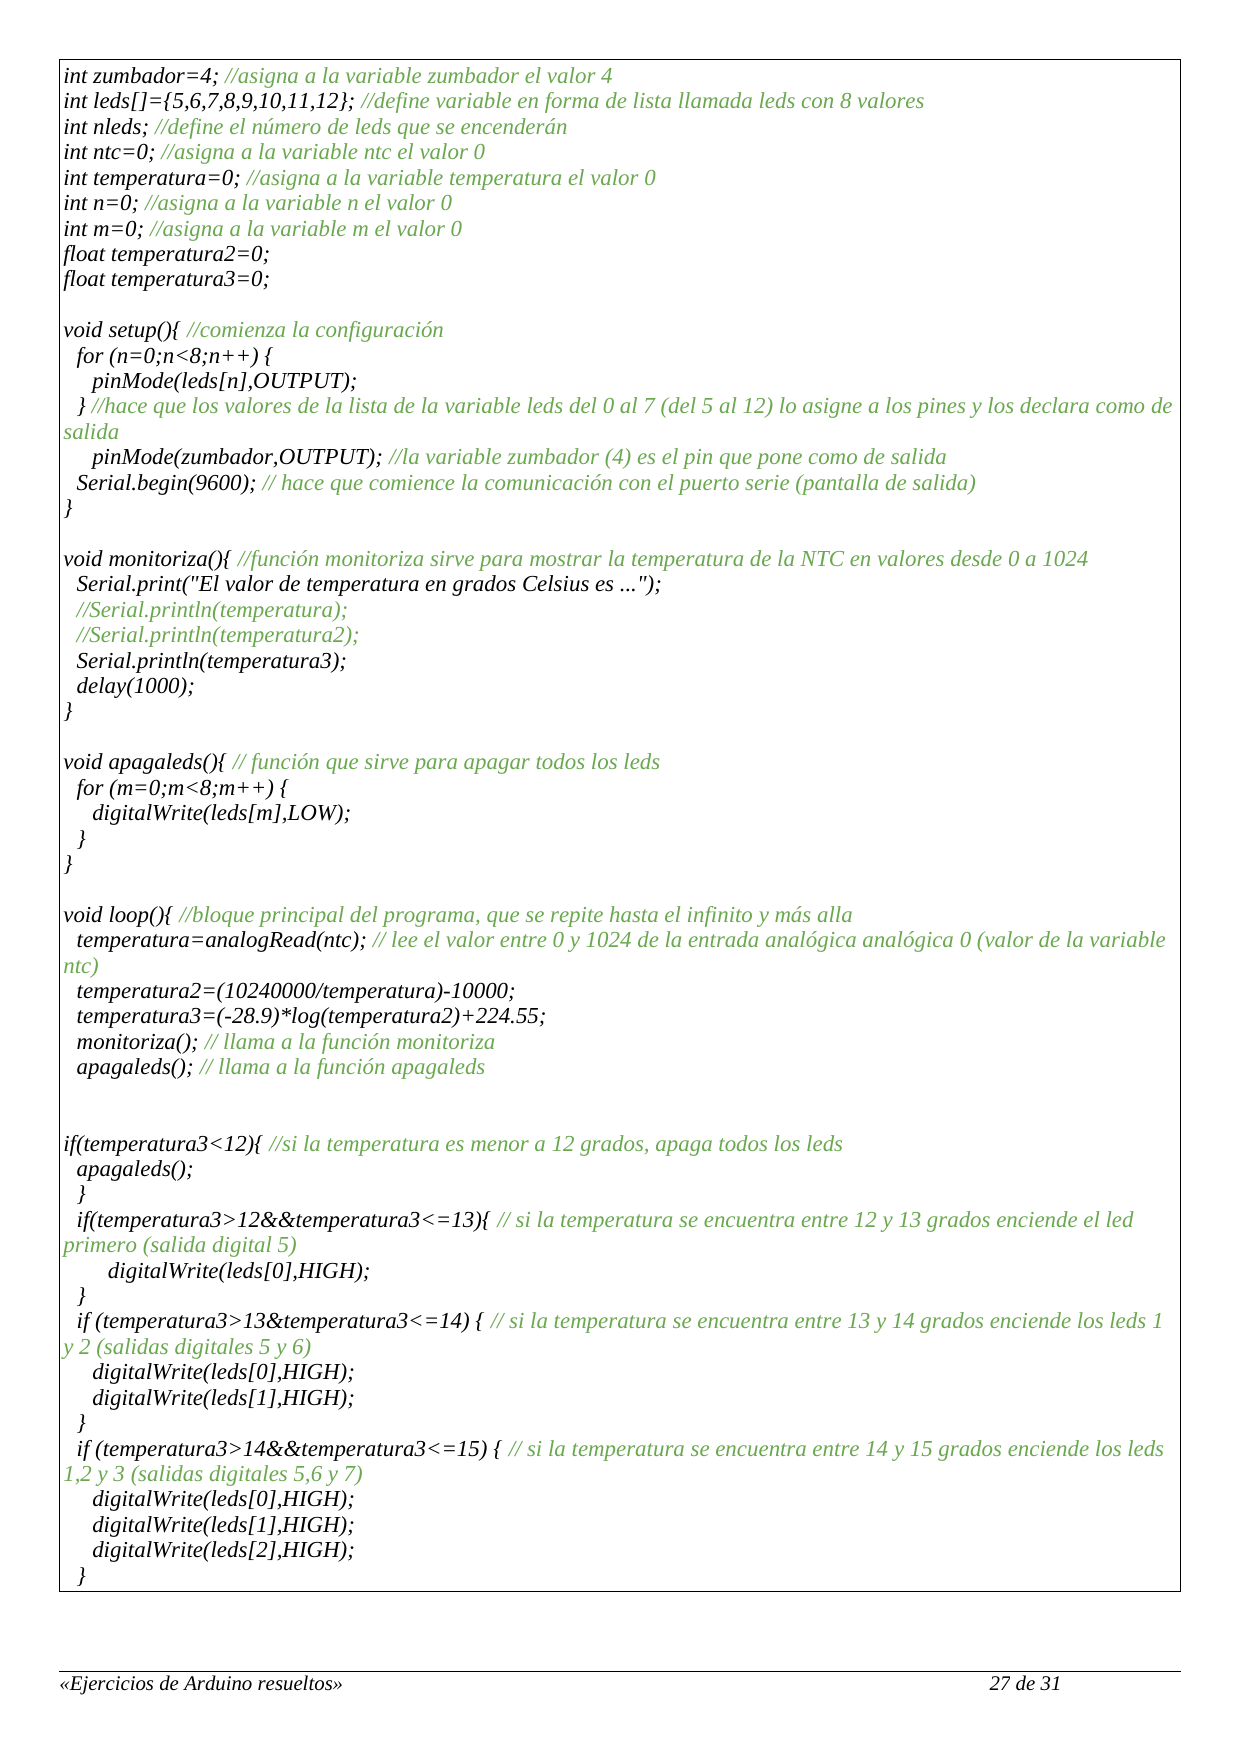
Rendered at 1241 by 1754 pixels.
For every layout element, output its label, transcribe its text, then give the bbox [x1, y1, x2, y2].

text int m=0; //asigna a la variable m el valor 0 [145, 212, 1180, 237]
text for (n=0;n<8;n++) { [187, 339, 1180, 364]
text void setup(){ //comienza la configuración [60, 313, 1180, 339]
text digitalWrite(leds[0],HIGH); [60, 1355, 199, 1381]
text if(temperatura3>12&&temperatura3<=13){ // si la temperatura se encuentra entre 12 y 13 grados enciende el led primero (salida digital 5) [60, 1203, 1180, 1254]
text digitalWrite(leds[0],HIGH); [60, 1254, 1180, 1279]
text temperatura=analogRead(ntc); // lee el valor entre 0 y 1024 de la entrada analógica analógica 0 (valor de la variable ntc) [60, 923, 1180, 974]
text digitalWrite(leds[m],LOW); [291, 796, 1180, 822]
text } [60, 694, 1180, 720]
text float temperatura3=0; [272, 262, 1180, 288]
text temperatura2=(10240000/temperatura)-10000; [60, 974, 1180, 999]
text int temperatura=0; //asigna a la variable temperatura el valor 0 [161, 161, 1180, 186]
text } [60, 1559, 1180, 1591]
text void monitoriza(){ //función monitoriza sirve para mostrar la temperatura de la NTC en valores desde 0 a 1024 [60, 542, 1180, 567]
text if(temperatura3<12){ //si la temperatura es menor a 12 grados, apaga todos los leds [77, 1127, 1180, 1152]
text digitalWrite(leds[0],HIGH); [60, 1482, 233, 1508]
text digitalWrite(leds[1],HIGH); [357, 1508, 1180, 1533]
text Serial.println(temperatura3); [60, 644, 1180, 669]
text float temperatura2=0; [195, 237, 1180, 262]
text int nleds; //define el número de leds que se encenderán [155, 110, 1180, 135]
text digitalWrite(leds[0],HIGH); [198, 1355, 1180, 1381]
text int leds[]={5,6,7,8,9,10,11,12}; //define variable en forma de lista llamada leds con 8 valores [60, 84, 1180, 110]
text } [88, 1406, 1180, 1432]
text int n=0; //asigna a la variable n el valor 0 [145, 186, 1180, 212]
text if (temperatura3>13&temperatura3<=14) { // si la temperatura se encuentra entre 13 y 14 grados enciende los leds 1 y 2 (salidas digitales 5 y 6) [60, 1304, 1180, 1355]
text digitalWrite(leds[2],HIGH); [357, 1533, 1180, 1559]
text //Serial.println(temperatura2); [60, 618, 1180, 644]
text } //hace que los valores de la lista de la variable leds del 0 al 7 (del 5 al 12) lo asigne a los pines y los declara como de salida [60, 389, 1180, 440]
text } [88, 822, 1180, 847]
text apagaleds(); // llama a la función apagaleds [199, 1050, 1180, 1076]
text } [74, 847, 1180, 872]
text temperatura3=(-28.9)*log(temperatura2)+224.55; [60, 999, 1180, 1025]
text for (m=0;m<8;m++) { [233, 771, 1180, 796]
text //Serial.println(temperatura); [60, 593, 1180, 618]
text pinMode(zumbador,OUTPUT); //la variable zumbador (4) es el pin que pone como de salida [60, 440, 1180, 466]
text Serial.begin(9600); // hace que comience la comunicación con el puerto serie (pantalla de salida) [262, 466, 1180, 491]
text Serial.print("El valor de temperatura en grados Celsius es ..."); [664, 567, 1180, 593]
text pinMode(leds[n],OUTPUT); [276, 364, 1180, 389]
text int ntc=0; //asigna a la variable ntc el valor 0 [155, 135, 1180, 161]
text void loop(){ //bloque principal del programa, que se repite hasta el infinito y más alla [60, 898, 1180, 923]
text apagaleds(); [196, 1152, 1180, 1177]
text digitalWrite(leds[1],HIGH); [357, 1381, 1180, 1406]
text } [88, 1177, 1180, 1203]
text if (temperatura3>14&&temperatura3<=15) { // si la temperatura se encuentra entre 14 y 15 grados enciende los leds 1,2 y 3 (salidas digitales 5,6 y 7) [60, 1432, 1180, 1482]
text delay(1000); [197, 669, 1180, 694]
text void apagaleds(){ // función que sirve para apagar todos los leds [60, 745, 1180, 771]
text int zumbador=4; //asigna a la variable zumbador el valor 4 [60, 60, 1180, 84]
text } [88, 1279, 1180, 1304]
text } [74, 491, 1180, 517]
text monitoriza(); // llama a la función monitoriza [204, 1025, 1180, 1050]
text digitalWrite(leds[0],HIGH); [232, 1482, 1180, 1508]
